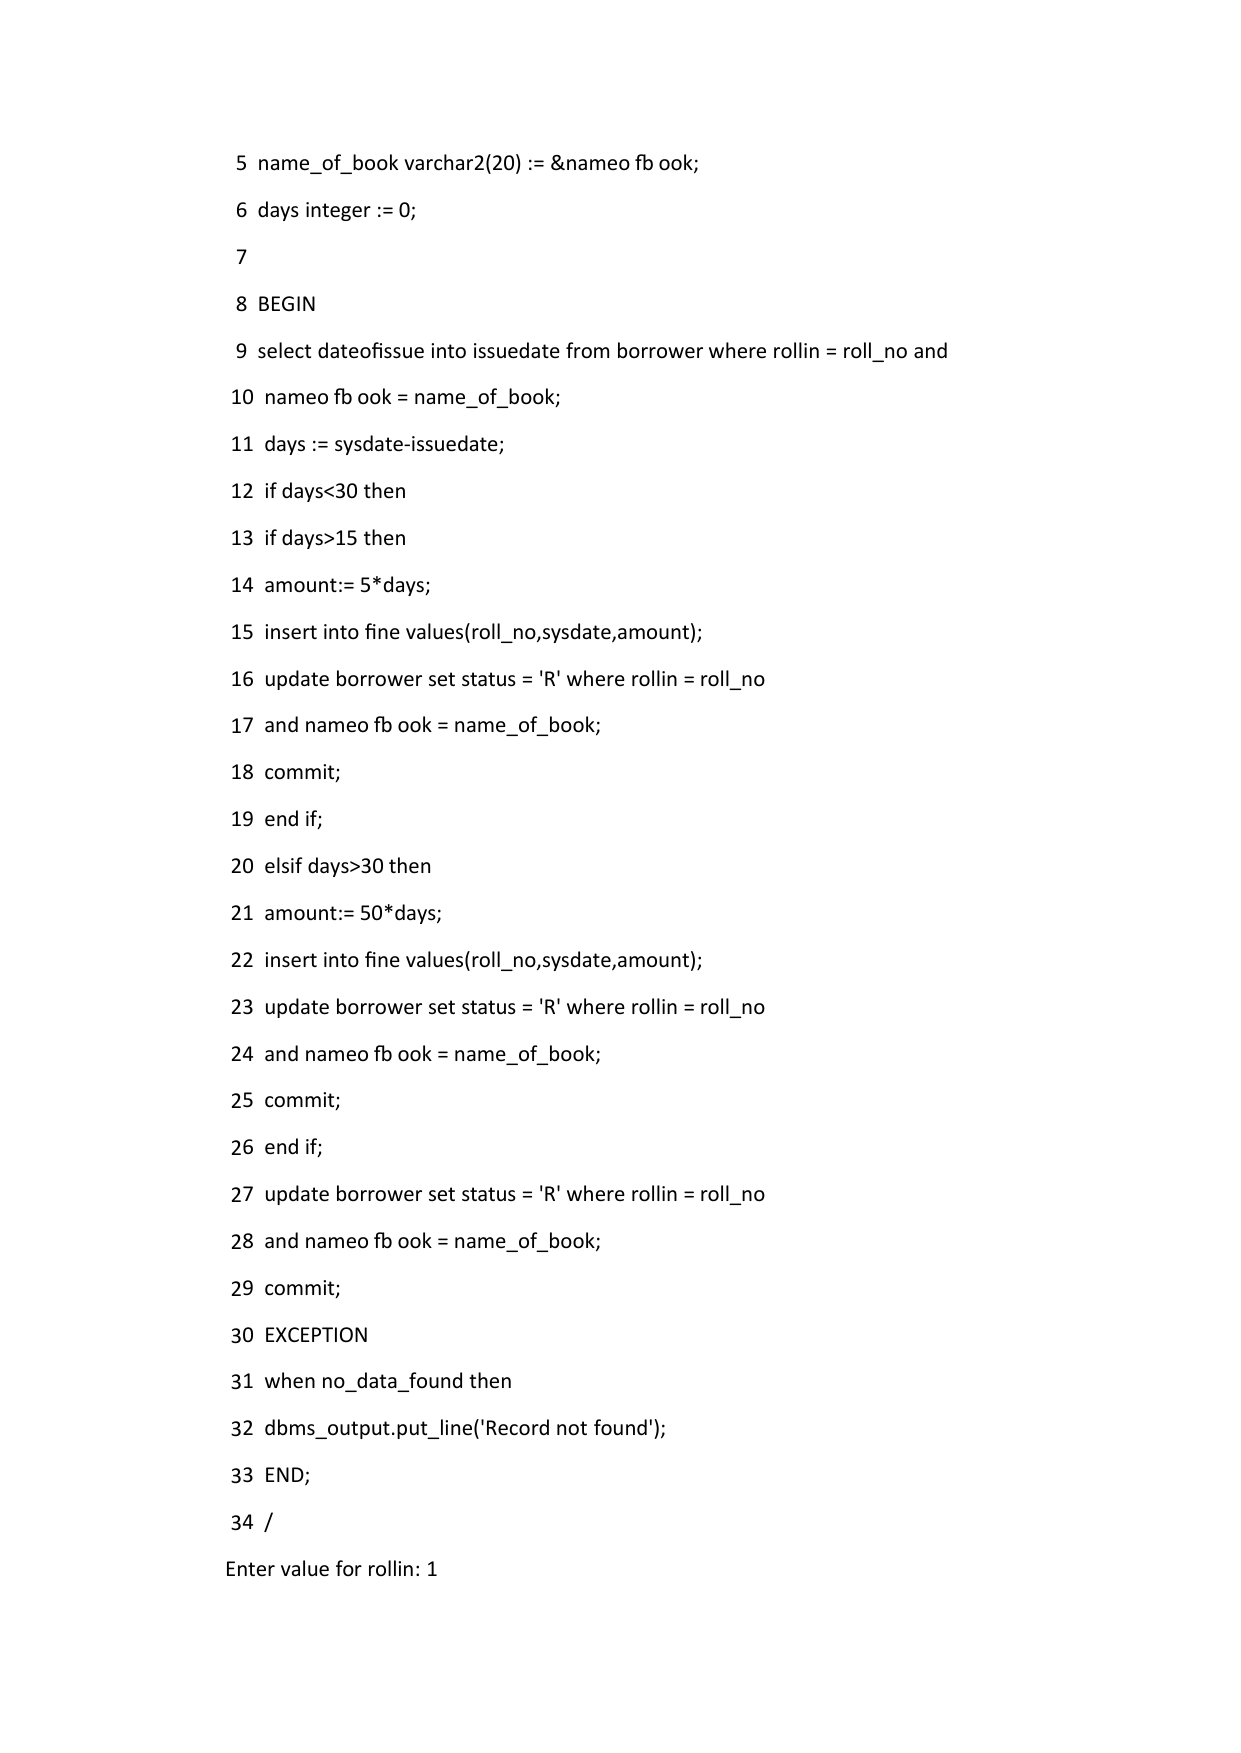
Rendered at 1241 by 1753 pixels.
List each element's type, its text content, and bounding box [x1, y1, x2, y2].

text days integer := 0; [257, 195, 715, 223]
text 9 commit; [242, 1273, 789, 1301]
text 6 update borrower set status = 'R' where rollin = roll_no [242, 664, 789, 692]
text 1 [230, 429, 242, 457]
text 1 [230, 523, 242, 551]
text 2 [230, 1273, 267, 1302]
text 2 insert into ﬁne values(roll_no,sysdate,amount); [242, 944, 789, 973]
text 0 EXCEPTION [242, 1320, 393, 1348]
text 2 [230, 1179, 267, 1208]
text 4 and nameoꢃook = name_of_book; [242, 1038, 789, 1067]
text 5 commit; [242, 1085, 789, 1113]
text 9 [236, 336, 257, 364]
text 1 [230, 476, 242, 504]
text 5 insert into ﬁne values(roll_no,sysdate,amount); [242, 617, 789, 645]
text 8 and nameoꢃook = name_of_book; [242, 1226, 789, 1254]
text 1 [230, 664, 242, 692]
text 8 [236, 289, 257, 317]
text 3 [230, 1321, 267, 1349]
text 2 [230, 992, 242, 1020]
text 3 [230, 1414, 267, 1442]
text 5 [236, 148, 257, 176]
text 6 [236, 195, 257, 223]
text 4 / [242, 1507, 298, 1535]
text 3 if days>15 then [242, 523, 431, 551]
text 1 days := sysdate-issuedate; [242, 429, 576, 457]
text 2 [230, 1227, 267, 1255]
text 1 [230, 711, 267, 739]
text 2 [230, 1133, 267, 1161]
text 4 amount:= 5*days; [242, 570, 455, 598]
text 9 end if; [242, 804, 348, 832]
text 1 [230, 570, 242, 598]
text 3 update borrower set status = 'R' where rollin = roll_no [242, 992, 789, 1020]
text 8 commit; [242, 757, 789, 785]
text 0 nameoꢃook = name_of_book; [242, 382, 576, 410]
text 1 [230, 617, 242, 645]
text 7 update borrower set status = 'R' where rollin = roll_no [242, 1179, 789, 1207]
text select dateoﬁssue into issuedate from borrower where rollin = roll_no and [257, 336, 972, 364]
text 2 dbms_output.put_line('Record not found'); [242, 1413, 690, 1441]
text 2 [230, 1086, 267, 1114]
text Enter value for rollin: 1 [225, 1554, 462, 1582]
text 7 [236, 242, 272, 270]
text 3 [230, 1508, 267, 1536]
text name_of_book varchar2(20) := &nameoꢃook; [257, 148, 715, 176]
text 2 [230, 851, 242, 879]
text 2 [230, 945, 242, 973]
text BEGIN [257, 288, 341, 317]
text 2 if days<30 then [242, 476, 576, 504]
text 1 amount:= 50*days; [242, 898, 467, 926]
text 6 end if; [242, 1132, 348, 1160]
text 1 [230, 382, 242, 410]
text 2 [230, 898, 242, 926]
text 1 when no_data_found then [242, 1366, 690, 1394]
text 3 [230, 1367, 267, 1395]
text 7 and nameoꢃook = name_of_book; [242, 710, 789, 738]
text 3 [230, 1461, 267, 1489]
text 0 elsif days>30 then [242, 851, 457, 879]
text 1 [230, 804, 242, 832]
text 1 [230, 757, 242, 785]
text 2 [230, 1039, 242, 1067]
text 3 END; [242, 1460, 690, 1488]
